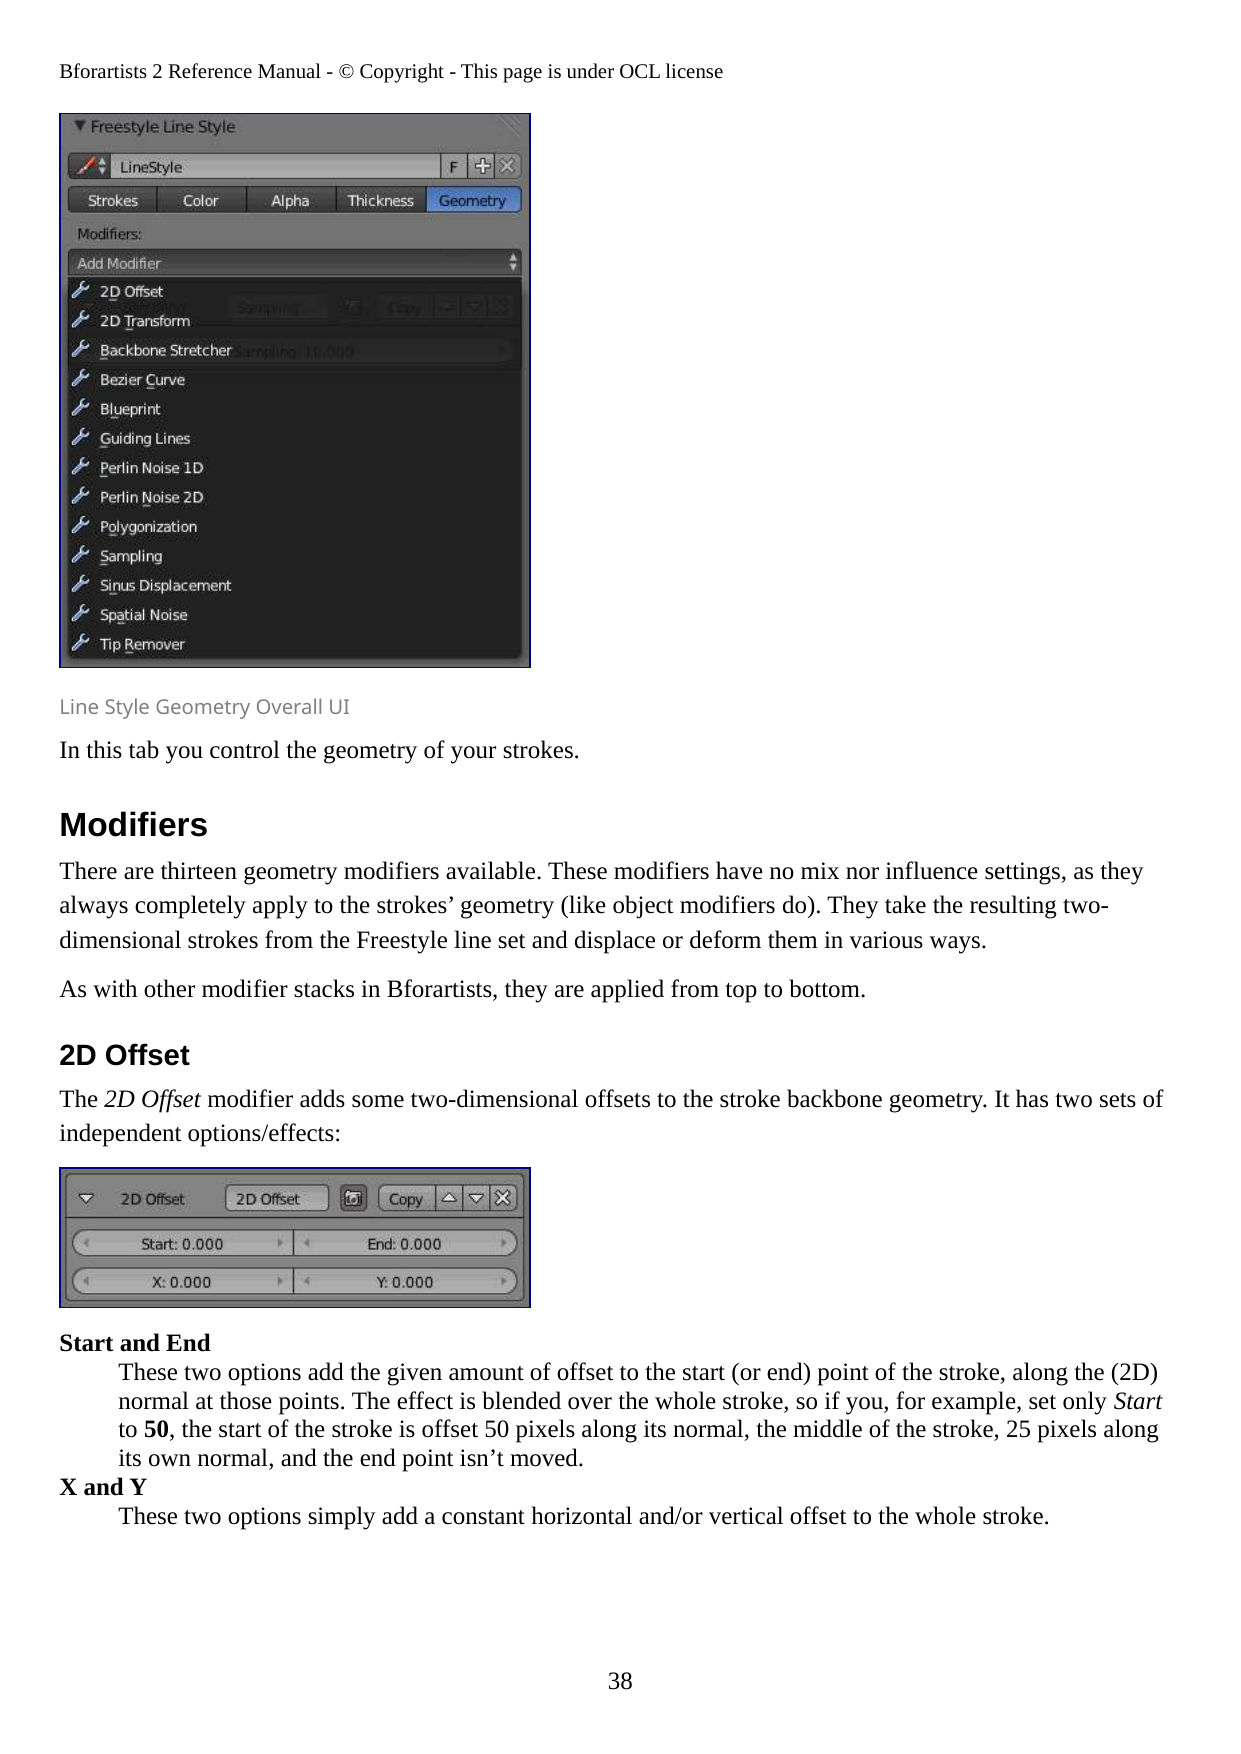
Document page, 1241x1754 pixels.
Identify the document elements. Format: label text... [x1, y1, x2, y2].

subtitle Modifiers [59, 804, 1181, 843]
text In this tab you control the geometry of your strokes. [59, 735, 1181, 763]
subtitle Start and End [59, 1328, 1181, 1357]
text The 2D Offset modifier adds some two-dimensional offsets to the stroke backbone geometry. It has two sets of independent options/effects: [59, 1084, 1181, 1147]
text Line Style Geometry Overall UI [59, 689, 1181, 720]
picture [61, 1169, 529, 1307]
subtitle X and Y [59, 1472, 1181, 1501]
subtitle 2D Offset [59, 1037, 1181, 1071]
picture [61, 114, 529, 667]
text There are thirteen geometry modifiers available. These modifiers have no mix nor influence settings, as they always completely apply to the strokes’ geometry (like object modifiers do). They take the resulting two-dimensional strokes from the Freestyle line set and displace or deform them in various ways. [59, 856, 1181, 953]
list These two options simply add a constant horizontal and/or vertical offset to the whole stroke. [118, 1501, 1181, 1529]
text As with other modifier stacks in Bforartists, they are applied from top to bottom. [59, 974, 1181, 1002]
list These two options add the given amount of offset to the start (or end) point of the stroke, along the (2D) normal at those points. The effect is blended over the whole stroke, so if you, for example, set only Start to 50, the start of the stroke is offset 50 pixels along its normal, the middle of the stroke, 25 pixels along its own normal, and the end point isn’t moved. [118, 1357, 1181, 1472]
